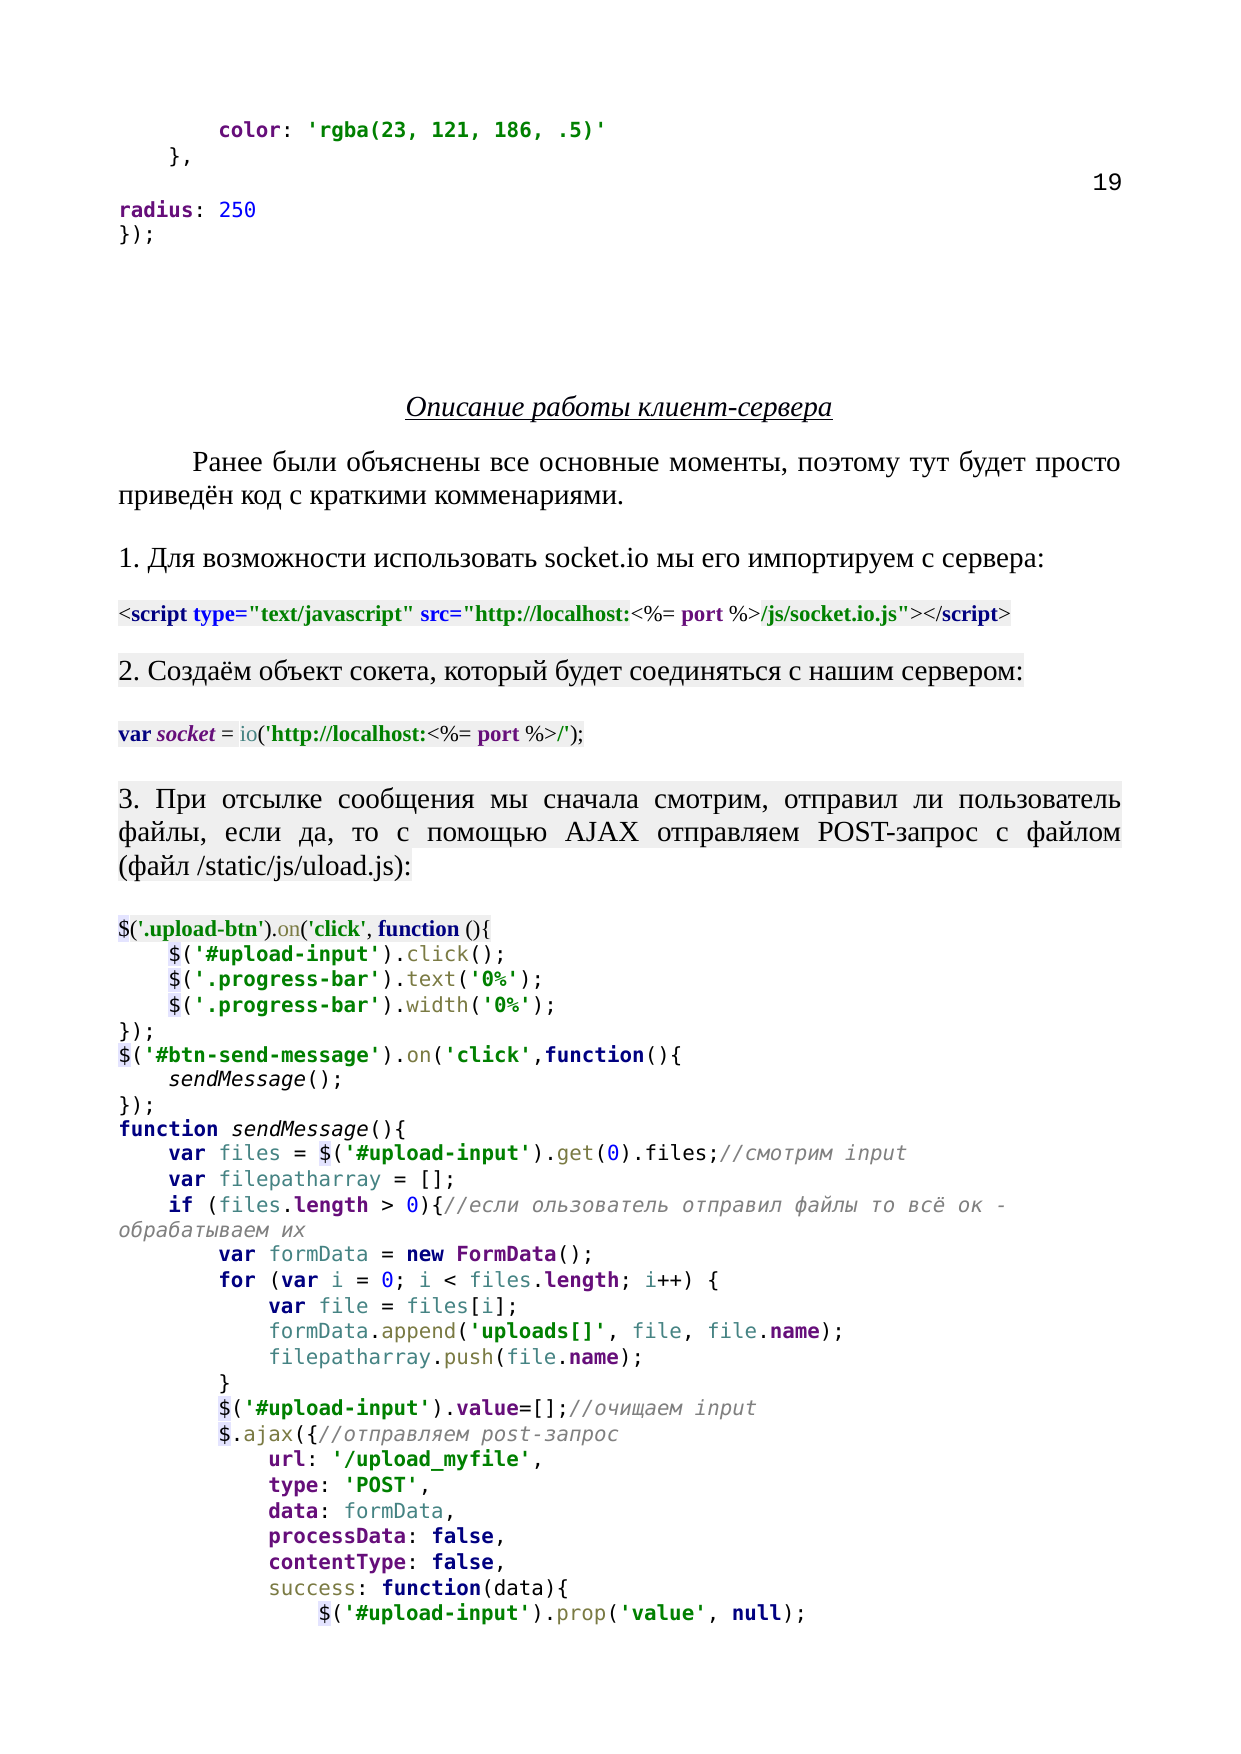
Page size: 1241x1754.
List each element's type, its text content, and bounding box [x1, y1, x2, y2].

text contentType: false, [118, 1550, 1122, 1576]
text }); [118, 222, 1122, 246]
text $('#upload-input').prop('value', null); [118, 1601, 1122, 1627]
text $('.upload-btn').on('click', function (){ [118, 915, 1122, 942]
text } [118, 1371, 1122, 1396]
text if (files.length > 0){//если ользователь отправил файлы то всё ок - обрабатываем их [118, 1193, 1122, 1242]
text formData.append('uploads[]', file, file.name); [118, 1319, 1122, 1345]
text $('.progress-bar').text('0%'); [118, 967, 1122, 993]
text var file = files[i]; [118, 1294, 1122, 1319]
text }, [118, 144, 1122, 169]
text Ранее были объяснены все основные моменты, поэтому тут будет просто приведён код с краткими комменариями. [118, 444, 1122, 511]
text 3. При отсылке сообщения мы сначала смотрим, отправил ли пользователь файлы, если да, то с помощью AJAX отправляем POST-запрос с файлом (файл /static/js/uload.js): [118, 781, 1122, 881]
text 18 [118, 169, 1122, 198]
text 1. Для возможности использовать socket.io мы его импортируем с сервера: [118, 540, 1122, 573]
text }); [118, 1093, 1122, 1117]
text filepatharray.push(file.name); [118, 1345, 1122, 1371]
text radius: 250 [118, 198, 1122, 222]
text 2. Создаём объект сокета, который будет соединяться с нашим сервером: [118, 653, 1122, 687]
text color: 'rgba(23, 121, 186, .5)' [118, 118, 1122, 144]
text var files = $('#upload-input').get(0).files;//смотрим input [118, 1141, 1122, 1167]
subtitle Описание работы клиент-сервера [118, 389, 1122, 423]
text type: 'POST', [118, 1473, 1122, 1499]
text $('#upload-input').value=[];//очищаем input [118, 1396, 1122, 1422]
text data: formData, [118, 1499, 1122, 1524]
text url: '/upload_myfile', [118, 1447, 1122, 1473]
text sendMessage(); [118, 1067, 1122, 1093]
text success: function(data){ [118, 1576, 1122, 1601]
text $('.progress-bar').width('0%'); [118, 993, 1122, 1019]
text var formData = new FormData(); [118, 1242, 1122, 1268]
text var filepatharray = []; [118, 1167, 1122, 1193]
text }); [118, 1019, 1122, 1043]
text var socket = io('http://localhost:<%= port %>/'); [118, 721, 1122, 747]
text $.ajax({//отправляем post-запрос [118, 1422, 1122, 1447]
text $('#upload-input').click(); [118, 942, 1122, 967]
text function sendMessage(){ [118, 1117, 1122, 1141]
text for (var i = 0; i < files.length; i++) { [118, 1268, 1122, 1294]
text processData: false, [118, 1524, 1122, 1550]
text $('#btn-send-message').on('click',function(){ [118, 1043, 1122, 1067]
text <script type="text/javascript" src="http://localhost:<%= port %>/js/socket.io.js"></script> [118, 600, 1122, 626]
